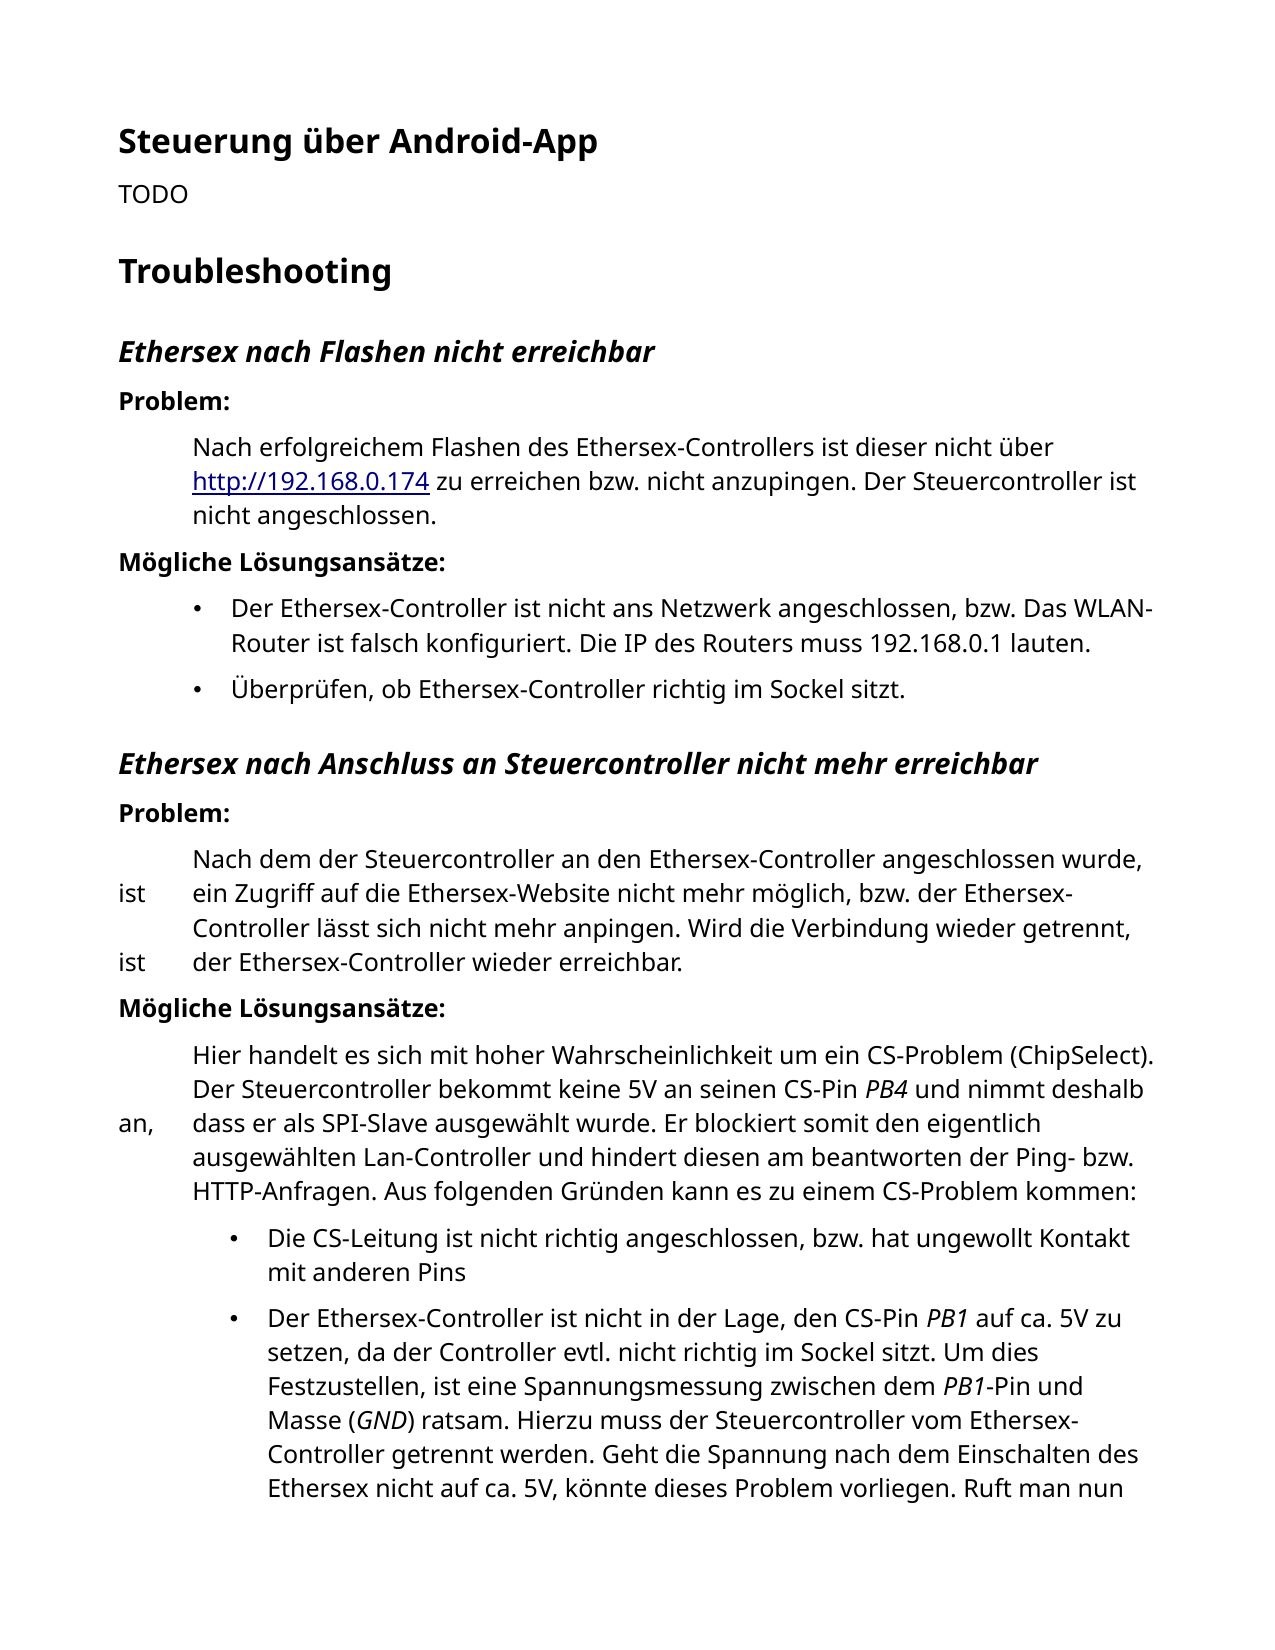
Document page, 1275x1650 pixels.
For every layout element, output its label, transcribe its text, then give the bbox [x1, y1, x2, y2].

list Der Ethersex-Controller ist nicht ans Netzwerk angeschlossen, bzw. Das WLAN-Router ist falsch konfiguriert. Die IP des Routers muss 192.168.0.1 lauten. [193, 591, 1157, 659]
text Mögliche Lösungsansätze: [118, 544, 1157, 579]
text Mögliche Lösungsansätze: [118, 991, 1157, 1025]
text Hier handelt es sich mit hoher Wahrscheinlichkeit um ein CS-Problem (ChipSelect). Der Steuercontroller bekommt keine 5V an seinen CS-Pin PB4 und nimmt deshalb an, dass er als SPI-Slave ausgewählt wurde. Er blockiert somit den eigentlich ausgewählten Lan-Controller und hindert diesen am beantworten der Ping- bzw. HTTP-Anfragen. Aus folgenden Gründen kann es zu einem CS-Problem kommen: [118, 1037, 1157, 1208]
text Problem: [118, 383, 1157, 417]
list Die CS-Leitung ist nicht richtig angeschlossen, bzw. hat ungewollt Kontakt mit anderen Pins [229, 1220, 1157, 1288]
text TODO [118, 176, 1157, 210]
text Nach dem der Steuercontroller an den Ethersex-Controller angeschlossen wurde, ist ein Zugriff auf die Ethersex-Website nicht mehr möglich, bzw. der Ethersex- Controller lässt sich nicht mehr anpingen. Wird die Verbindung wieder getrennt, ist der Ethersex-Controller wieder erreichbar. [118, 842, 1157, 978]
text Problem: [118, 796, 1157, 829]
text Nach erfolgreichem Flashen des Ethersex-Controllers ist dieser nicht über http://192.168.0.174 zu erreichen bzw. nicht anzupingen. Der Steuercontroller ist nicht angeschlossen. [118, 430, 1157, 532]
list Der Ethersex-Controller ist nicht in der Lage, den CS-Pin PB1 auf ca. 5V zu setzen, da der Controller evtl. nicht richtig im Sockel sitzt. Um dies Festzustellen, ist eine Spannungsmessung zwischen dem PB1-Pin und Masse (GND) ratsam. Hierzu muss der Steuercontroller vom Ethersex-Controller getrennt werden. Geht die Spannung nach dem Einschalten des Ethersex nicht auf ca. 5V, könnte dieses Problem vorliegen. Ruft man nun [229, 1301, 1157, 1505]
subtitle Troubleshooting [118, 248, 1157, 294]
subtitle Ethersex nach Anschluss an Steuercontroller nicht mehr erreichbar [118, 743, 1157, 783]
subtitle Ethersex nach Flashen nicht erreichbar [118, 331, 1157, 371]
list Überprüfen, ob Ethersex-Controller richtig im Sockel sitzt. [193, 672, 1157, 706]
subtitle Steuerung über Android-App [118, 118, 1157, 164]
